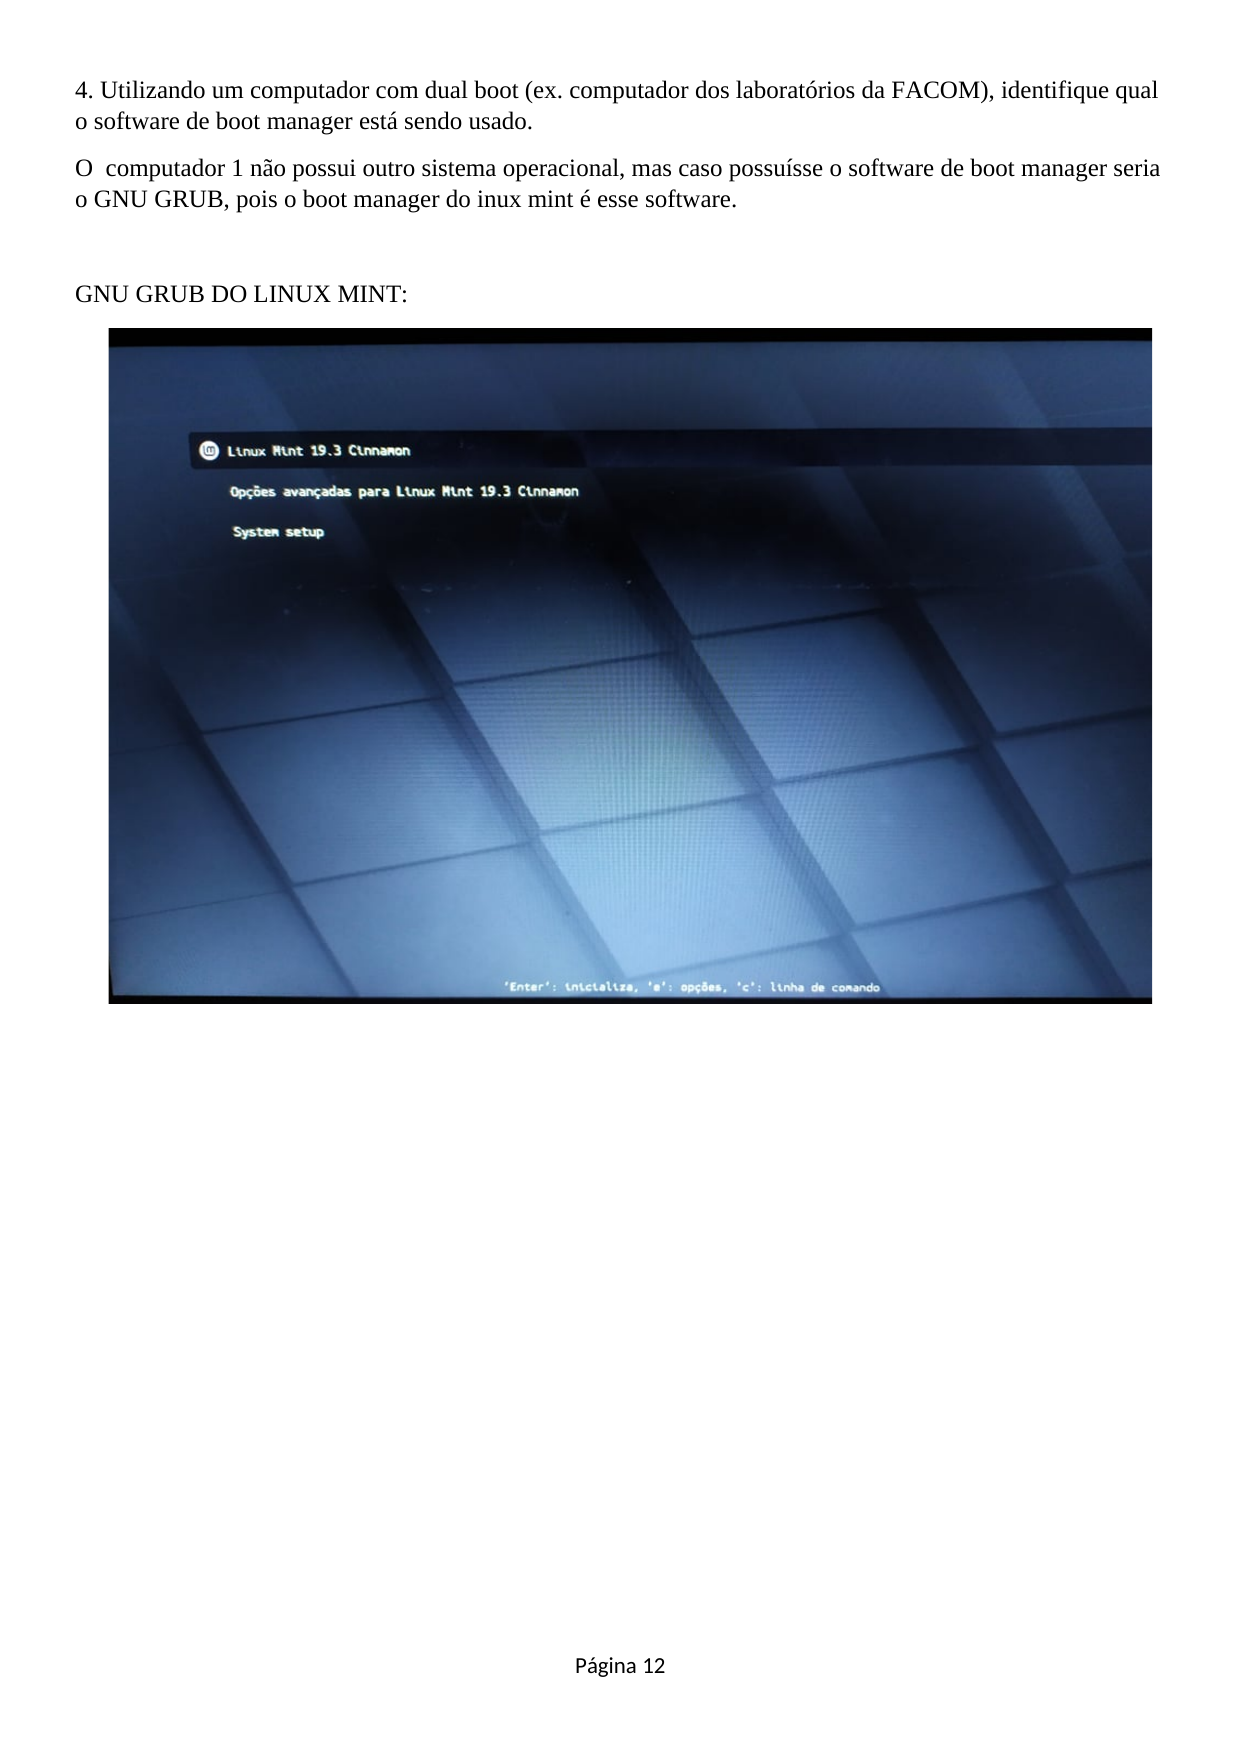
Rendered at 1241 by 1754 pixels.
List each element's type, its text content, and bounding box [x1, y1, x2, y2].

text GNU GRUB DO LINUX MINT: [75, 279, 1165, 307]
picture [108, 328, 1153, 1004]
text 4. Utilizando um computador com dual boot (ex. computador dos laboratórios da FACOM), identifique qual o software de boot manager está sendo usado. [75, 75, 1165, 134]
text O computador 1 não possui outro sistema operacional, mas caso possuísse o software de boot manager seria o GNU GRUB, pois o boot manager do inux mint é esse software. [75, 153, 1165, 213]
